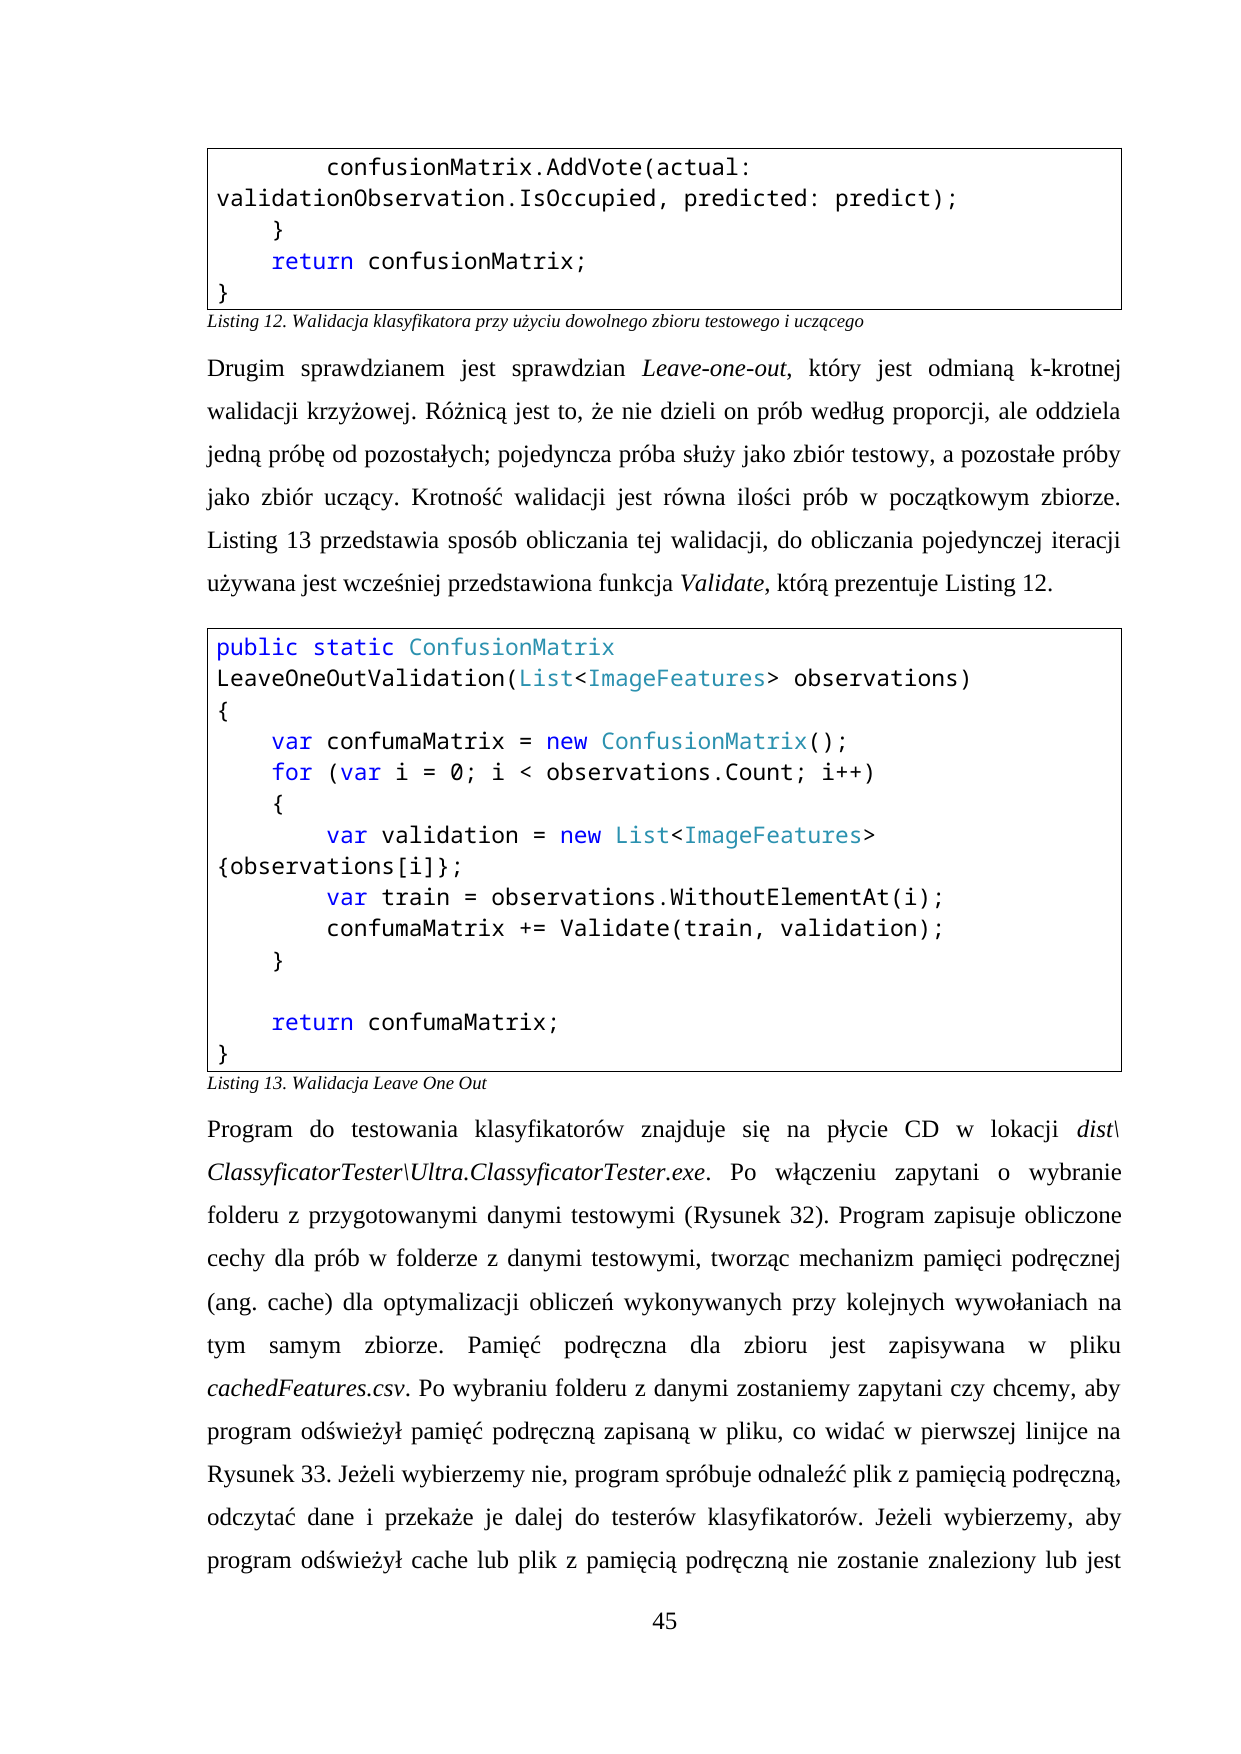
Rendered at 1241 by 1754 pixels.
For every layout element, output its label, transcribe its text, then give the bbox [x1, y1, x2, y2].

list confusionMatrix.AddVote(actual: validationObservation.IsOccupied, predicted: predict); [208, 149, 1121, 210]
list public static ConfusionMatrix LeaveOneOutValidation(List<ImageFeatures> observations) [208, 629, 1121, 691]
list var train = observations.WithoutElementAt(i); [208, 878, 1121, 909]
list for (var i = 0; i < observations.Count; i++) [208, 753, 1121, 784]
text Listing 12. Walidacja klasyfikatora przy użyciu dowolnego zbioru testowego i uczącego [207, 310, 1122, 332]
list { [208, 691, 1121, 722]
text Listing 13. Walidacja Leave One Out [207, 1072, 1122, 1093]
list confumaMatrix += Validate(train, validation); [208, 909, 1121, 941]
list return confumaMatrix; [208, 1003, 1121, 1034]
list } [208, 210, 1121, 241]
list { [208, 784, 1121, 816]
list } [208, 1034, 1121, 1071]
list } [208, 273, 1121, 309]
text Program do testowania klasyfikatorów znajduje się na płycie CD w lokacji dist\ClassyficatorTester\Ultra.ClassyficatorTester.exe. Po włączeniu zapytani o wybranie folderu z przygotowanymi danymi testowymi (Rysunek 32). Program zapisuje obliczone cechy dla prób w folderze z danymi testowymi, tworząc mechanizm pamięci podręcznej (ang. cache) dla optymalizacji obliczeń wykonywanych przy kolejnych wywołaniach na tym samym zbiorze. Pamięć podręczna dla zbioru jest zapisywana w pliku cachedFeatures.csv. Po wybraniu folderu z danymi zostaniemy zapytani czy chcemy, aby program odświeżył pamięć podręczną zapisaną w pliku, co widać w pierwszej linijce na Rysunek 33. Jeżeli wybierzemy nie, program spróbuje odnaleźć plik z pamięcią podręczną, odczytać dane i przekaże je dalej do testerów klasyfikatorów. Jeżeli wybierzemy, aby program odświeżył cache lub plik z pamięcią podręczną nie zostanie znaleziony lub jest [207, 1114, 1122, 1574]
list var validation = new List<ImageFeatures> {observations[i]}; [208, 816, 1121, 878]
list var confumaMatrix = new ConfusionMatrix(); [208, 722, 1121, 753]
text Drugim sprawdzianem jest sprawdzian Leave-one-out, który jest odmianą k-krotnej walidacji krzyżowej. Różnicą jest to, że nie dzieli on prób według proporcji, ale oddziela jedną próbę od pozostałych; pojedyncza próba służy jako zbiór testowy, a pozostałe próby jako zbiór uczący. Krotność walidacji jest równa ilości prób w początkowym zbiorze. Listing 13 przedstawia sposób obliczania tej walidacji, do obliczania pojedynczej iteracji używana jest wcześniej przedstawiona funkcja Validate, którą prezentuje Listing 12. [207, 353, 1122, 597]
list return confusionMatrix; [208, 241, 1121, 273]
list } [208, 941, 1121, 975]
